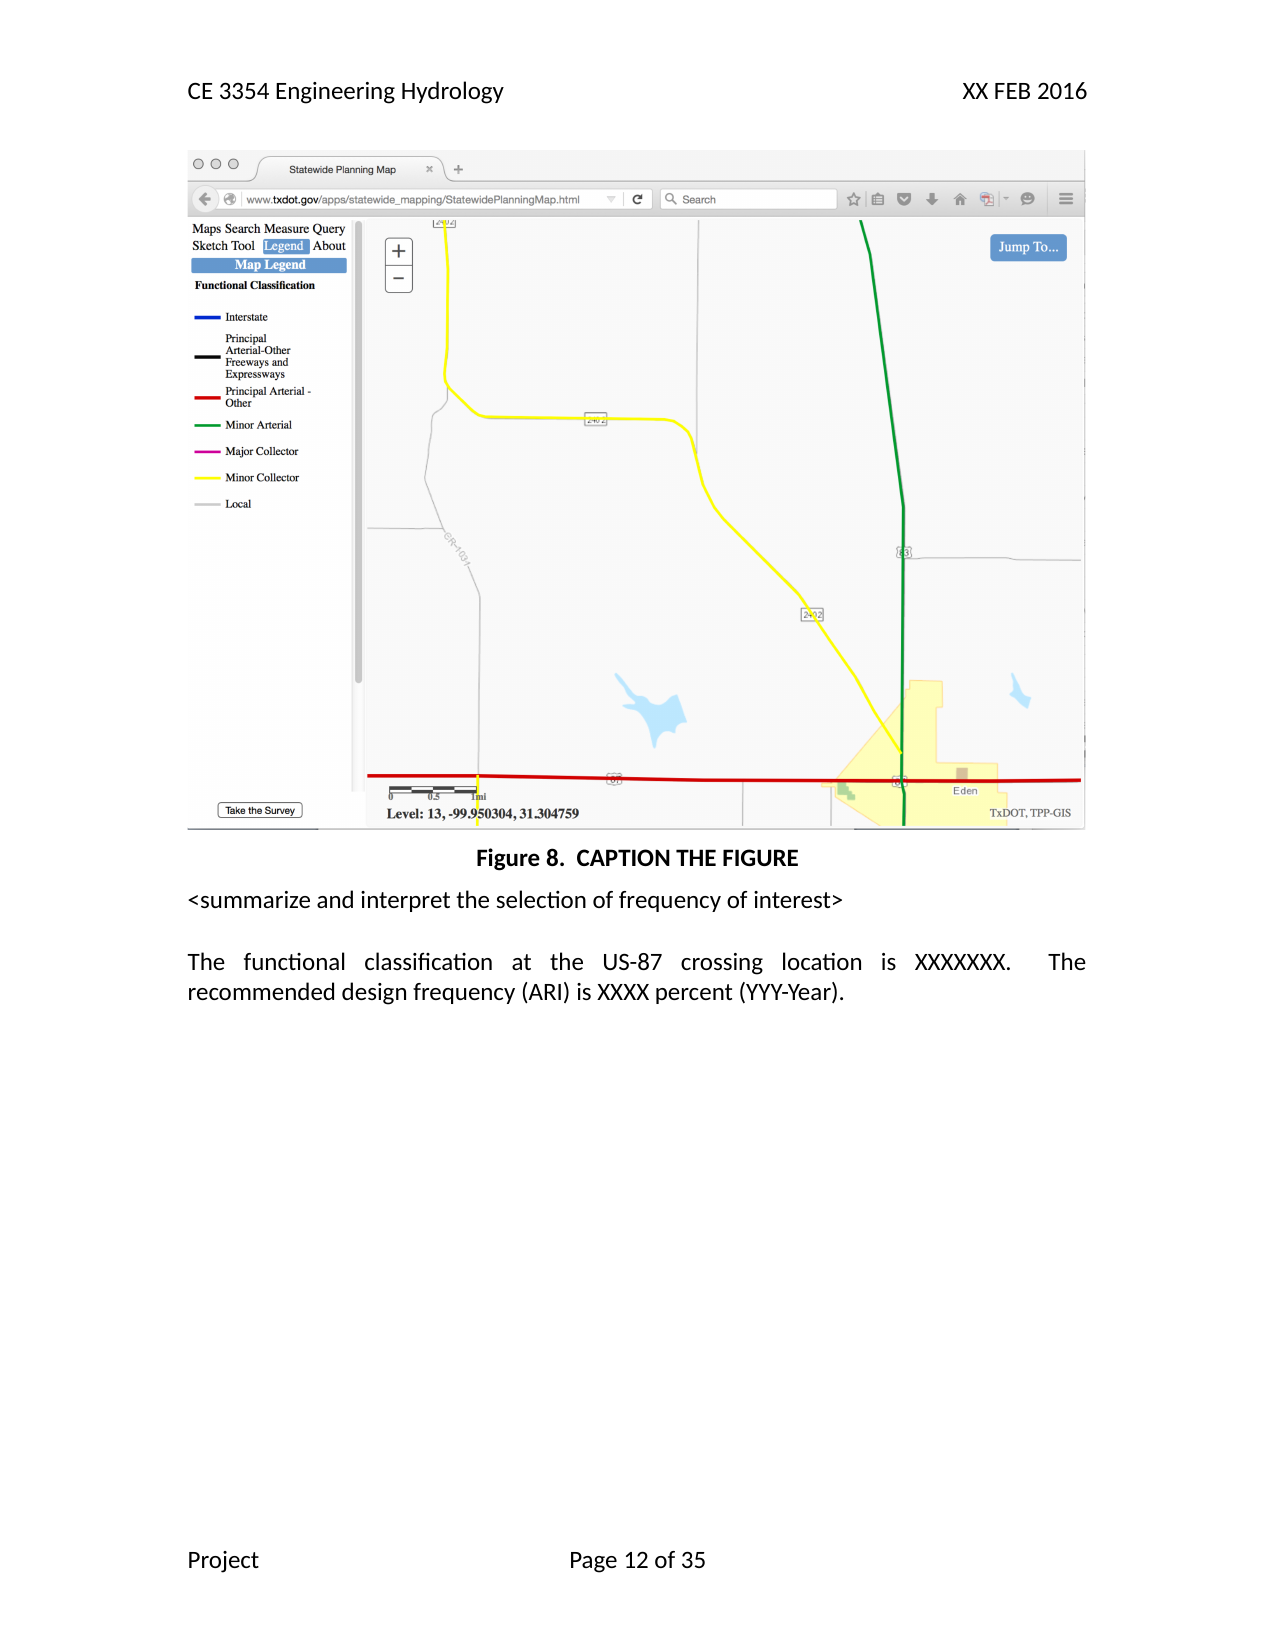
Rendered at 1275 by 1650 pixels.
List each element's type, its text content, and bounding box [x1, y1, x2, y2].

text Figure 8. CAPTION THE FIGURE [187, 842, 1087, 872]
text <summarize and interpret the selection of frequency of interest> [187, 885, 1087, 915]
text The functional classification at the US-87 crossing location is XXXXXXX. The recommended design frequency (ARI) is XXXX percent (YYY-Year). [187, 946, 1087, 1007]
picture [187, 150, 1086, 830]
